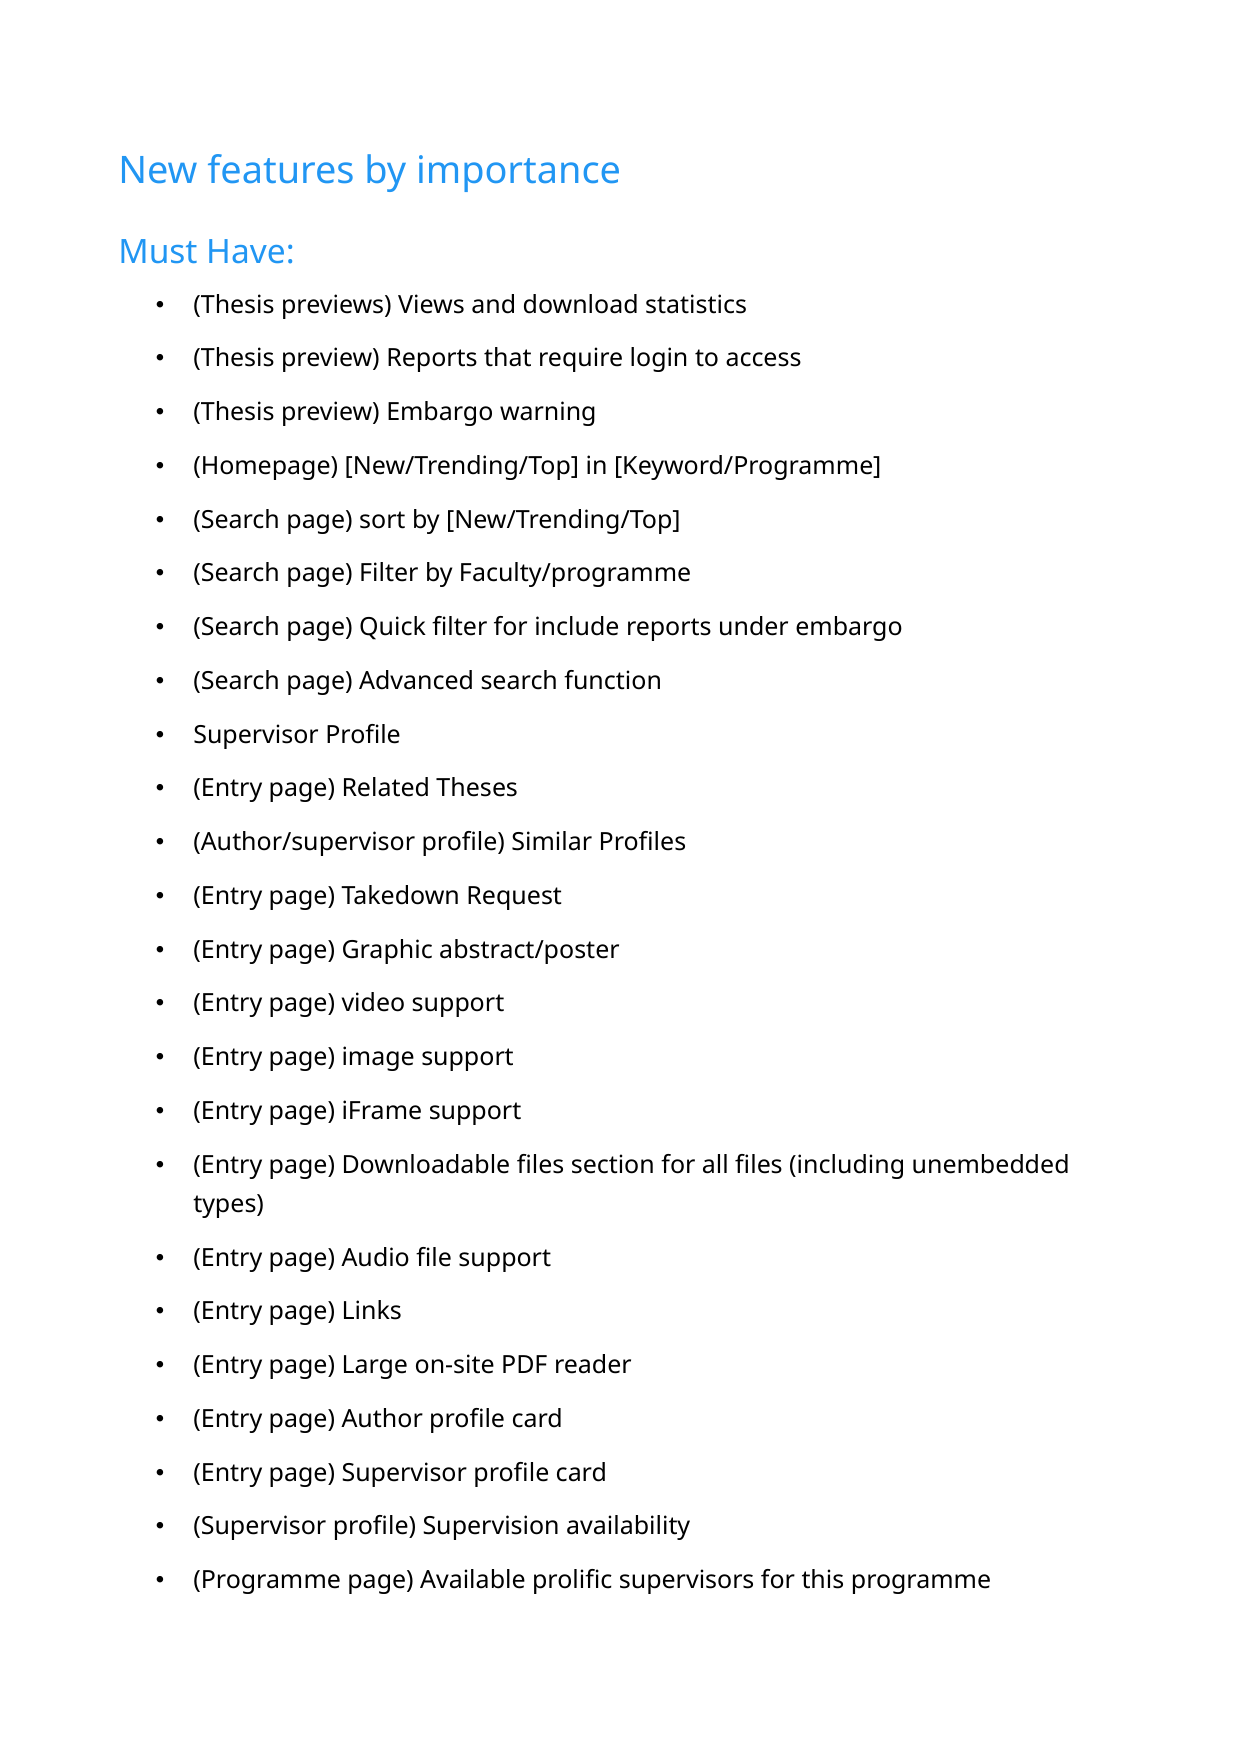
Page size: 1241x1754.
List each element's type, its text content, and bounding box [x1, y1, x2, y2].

list (Entry page) Downloadable files section for all files (including unembedded types) [156, 1146, 1122, 1219]
subtitle Must Have: [118, 228, 1122, 274]
list (Thesis preview) Embargo warning [156, 394, 1122, 428]
list (Thesis previews) Views and download statistics [156, 286, 1122, 320]
list (Entry page) Author profile card [156, 1401, 1122, 1434]
list Supervisor Profile [156, 716, 1122, 750]
list (Supervisor profile) Supervision availability [156, 1508, 1122, 1542]
list (Entry page) image support [156, 1039, 1122, 1073]
list (Entry page) Audio file support [156, 1239, 1122, 1273]
list (Author/supervisor profile) Similar Profiles [156, 824, 1122, 858]
list (Entry page) Links [156, 1293, 1122, 1327]
list (Entry page) Large on-site PDF reader [156, 1347, 1122, 1381]
list (Entry page) Graphic abstract/poster [156, 931, 1122, 965]
subtitle New features by importance [118, 143, 1122, 195]
list (Search page) Quick filter for include reports under embargo [156, 609, 1122, 643]
list (Thesis preview) Reports that require login to access [156, 340, 1122, 374]
list (Search page) sort by [New/Trending/Top] [156, 501, 1122, 535]
list (Homepage) [New/Trending/Top] in [Keyword/Programme] [156, 448, 1122, 482]
list (Search page) Advanced search function [156, 663, 1122, 697]
list (Entry page) Related Theses [156, 770, 1122, 804]
list (Programme page) Available prolific supervisors for this programme [156, 1562, 1122, 1596]
list (Entry page) iFrame support [156, 1093, 1122, 1127]
list (Entry page) video support [156, 985, 1122, 1019]
list (Entry page) Supervisor profile card [156, 1454, 1122, 1488]
list (Search page) Filter by Faculty/programme [156, 555, 1122, 589]
list (Entry page) Takedown Request [156, 878, 1122, 912]
